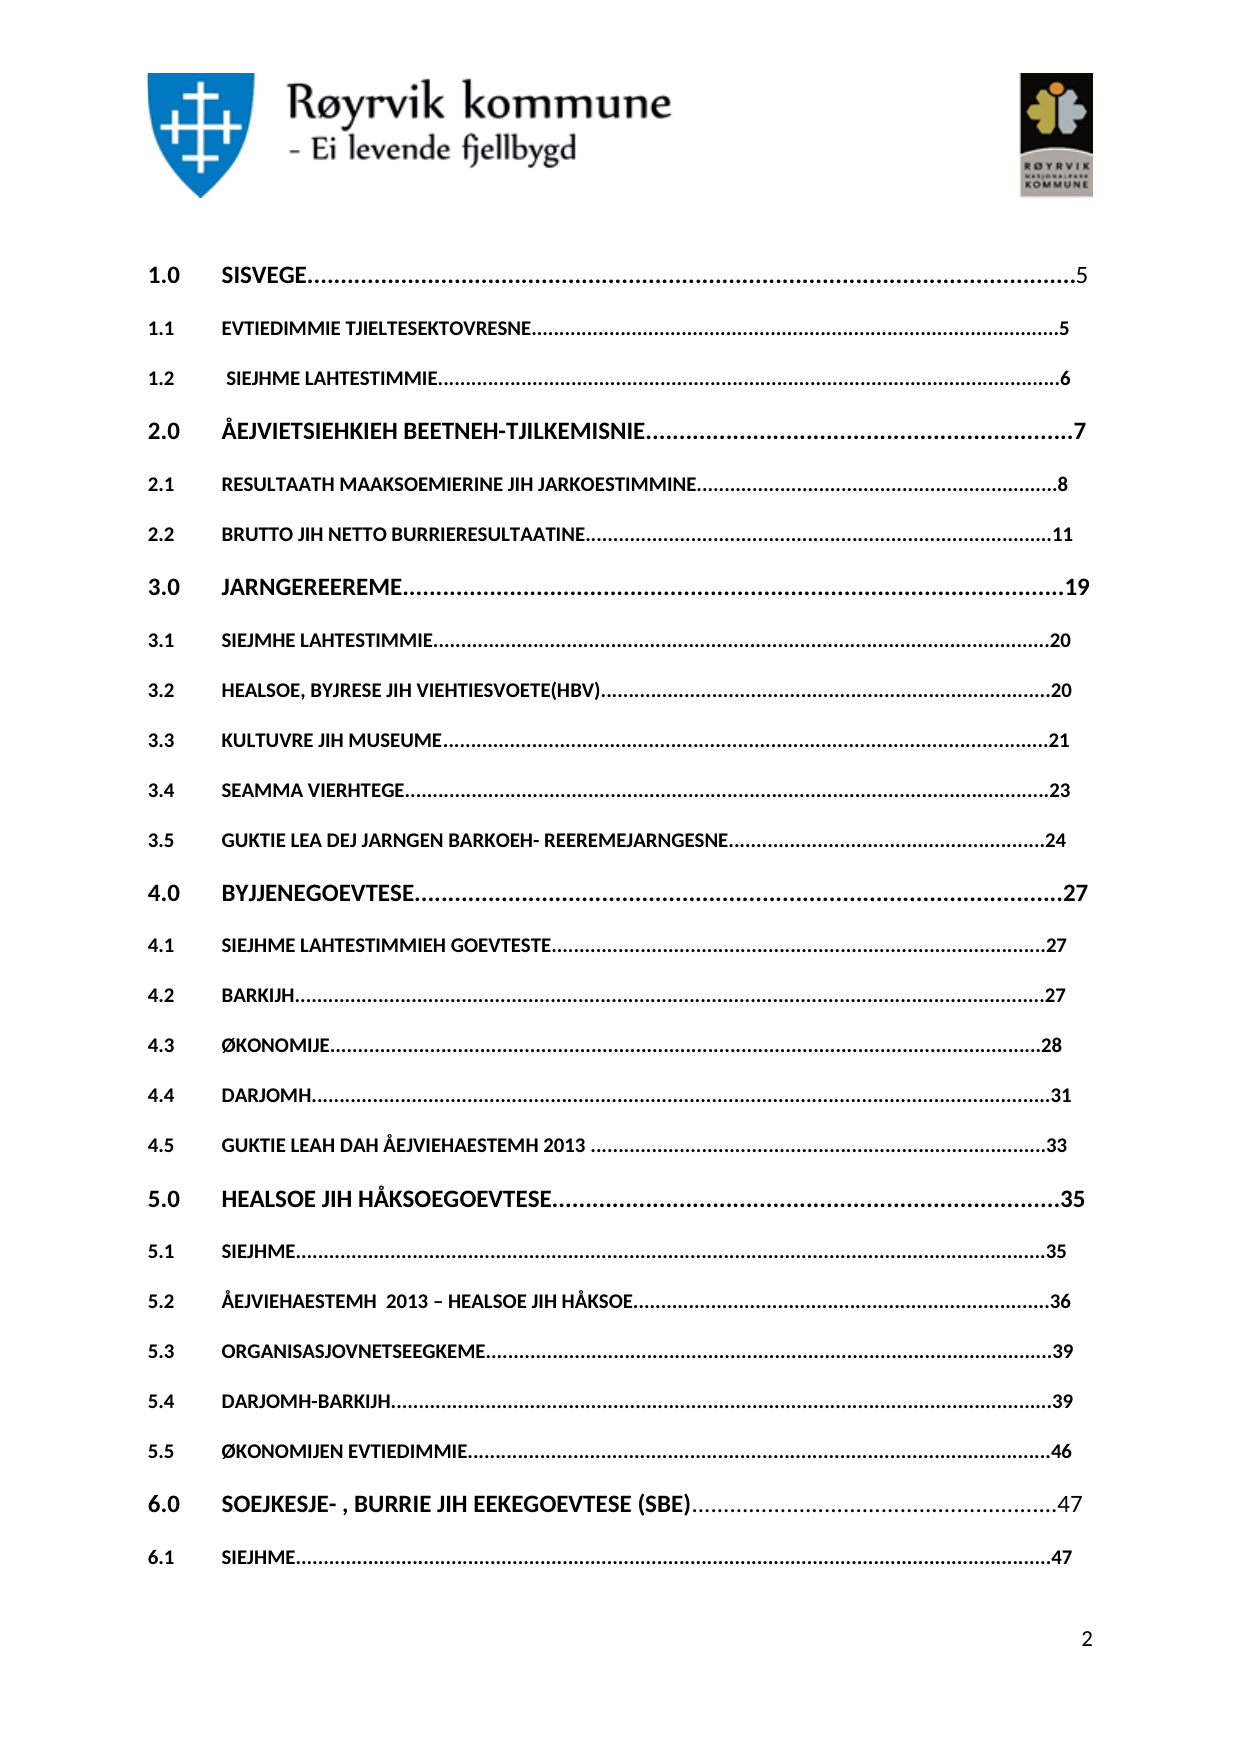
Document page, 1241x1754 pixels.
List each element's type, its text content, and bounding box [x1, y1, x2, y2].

text 5.2 ÅEJVIEHAESTEMH 2013 – HEALSOE JIH HÅKSOE...........................................................................36 [148, 1288, 1093, 1314]
text 4.3 ØKONOMIJE................................................................................................................................28 [148, 1033, 1093, 1058]
text 3.5 GUKTIE LEA DEJ JARNGEN BARKOEH- REEREMEJARNGESNE.........................................................24 [148, 827, 1093, 852]
text 4.5 GUKTIE LEAH DAH ÅEJVIEHAESTEMH 2013 ..................................................................................33 [148, 1133, 1093, 1158]
text 3.0 JARNGEREEREME...................................................................................................19 [148, 571, 1093, 602]
text 4.1 SIEJHME LAHTESTIMMIEH GOEVTESTE.........................................................................................27 [148, 933, 1093, 958]
text 3.2 HEALSOE, BYJRESE JIH VIEHTIESVOETE(HBV).................................................................................20 [148, 677, 1093, 702]
text 5.3 ORGANISASJOVNETSEEGKEME......................................................................................................39 [148, 1338, 1093, 1364]
text 1.2 SIEJHME LAHTESTIMMIE................................................................................................................6 [148, 365, 1093, 391]
text 3.1 SIEJMHE LAHTESTIMMIE...............................................................................................................20 [148, 627, 1093, 652]
text 1.0 SISVEGE...................................................................................................................5 [148, 259, 1093, 290]
text 1.1 EVTIEDIMMIE TJIELTESEKTOVRESNE...............................................................................................5 [148, 315, 1093, 341]
text 6.1 SIEJHME........................................................................................................................................47 [148, 1544, 1093, 1570]
text 5.4 DARJOMH-BARKIJH.......................................................................................................................39 [148, 1388, 1093, 1414]
text 2.2 BRUTTO JIH NETTO BURRIERESULTAATINE....................................................................................11 [148, 521, 1093, 546]
text 4.2 BARKIJH.......................................................................................................................................27 [148, 983, 1093, 1008]
text 2.1 RESULTAATH MAAKSOEMIERINE JIH JARKOESTIMMINE.................................................................8 [148, 471, 1093, 496]
text 5.0 HEALSOE JIH HÅKSOEGOEVTESE............................................................................35 [148, 1183, 1093, 1213]
text 5.5 ØKONOMIJEN EVTIEDIMMIE.........................................................................................................46 [148, 1438, 1093, 1464]
text 3.4 SEAMMA VIERHTEGE....................................................................................................................23 [148, 777, 1093, 802]
text 4.4 DARJOMH.....................................................................................................................................31 [148, 1083, 1093, 1108]
picture [147, 73, 1093, 198]
text 6.0 SOEJKESJE- , BURRIE JIH EEKEGOEVTESE (SBE)..........................................................47 [148, 1488, 1093, 1519]
text 2.0 ÅEJVIETSIEHKIEH BEETNEH-TJILKEMISNIE................................................................7 [148, 415, 1093, 446]
text 5.1 SIEJHME.......................................................................................................................................35 [148, 1238, 1093, 1264]
text 4.0 BYJJENEGOEVTESE.................................................................................................27 [148, 877, 1093, 907]
text 3.3 KULTUVRE JIH MUSEUME .............................................................................................................21 [148, 727, 1093, 752]
